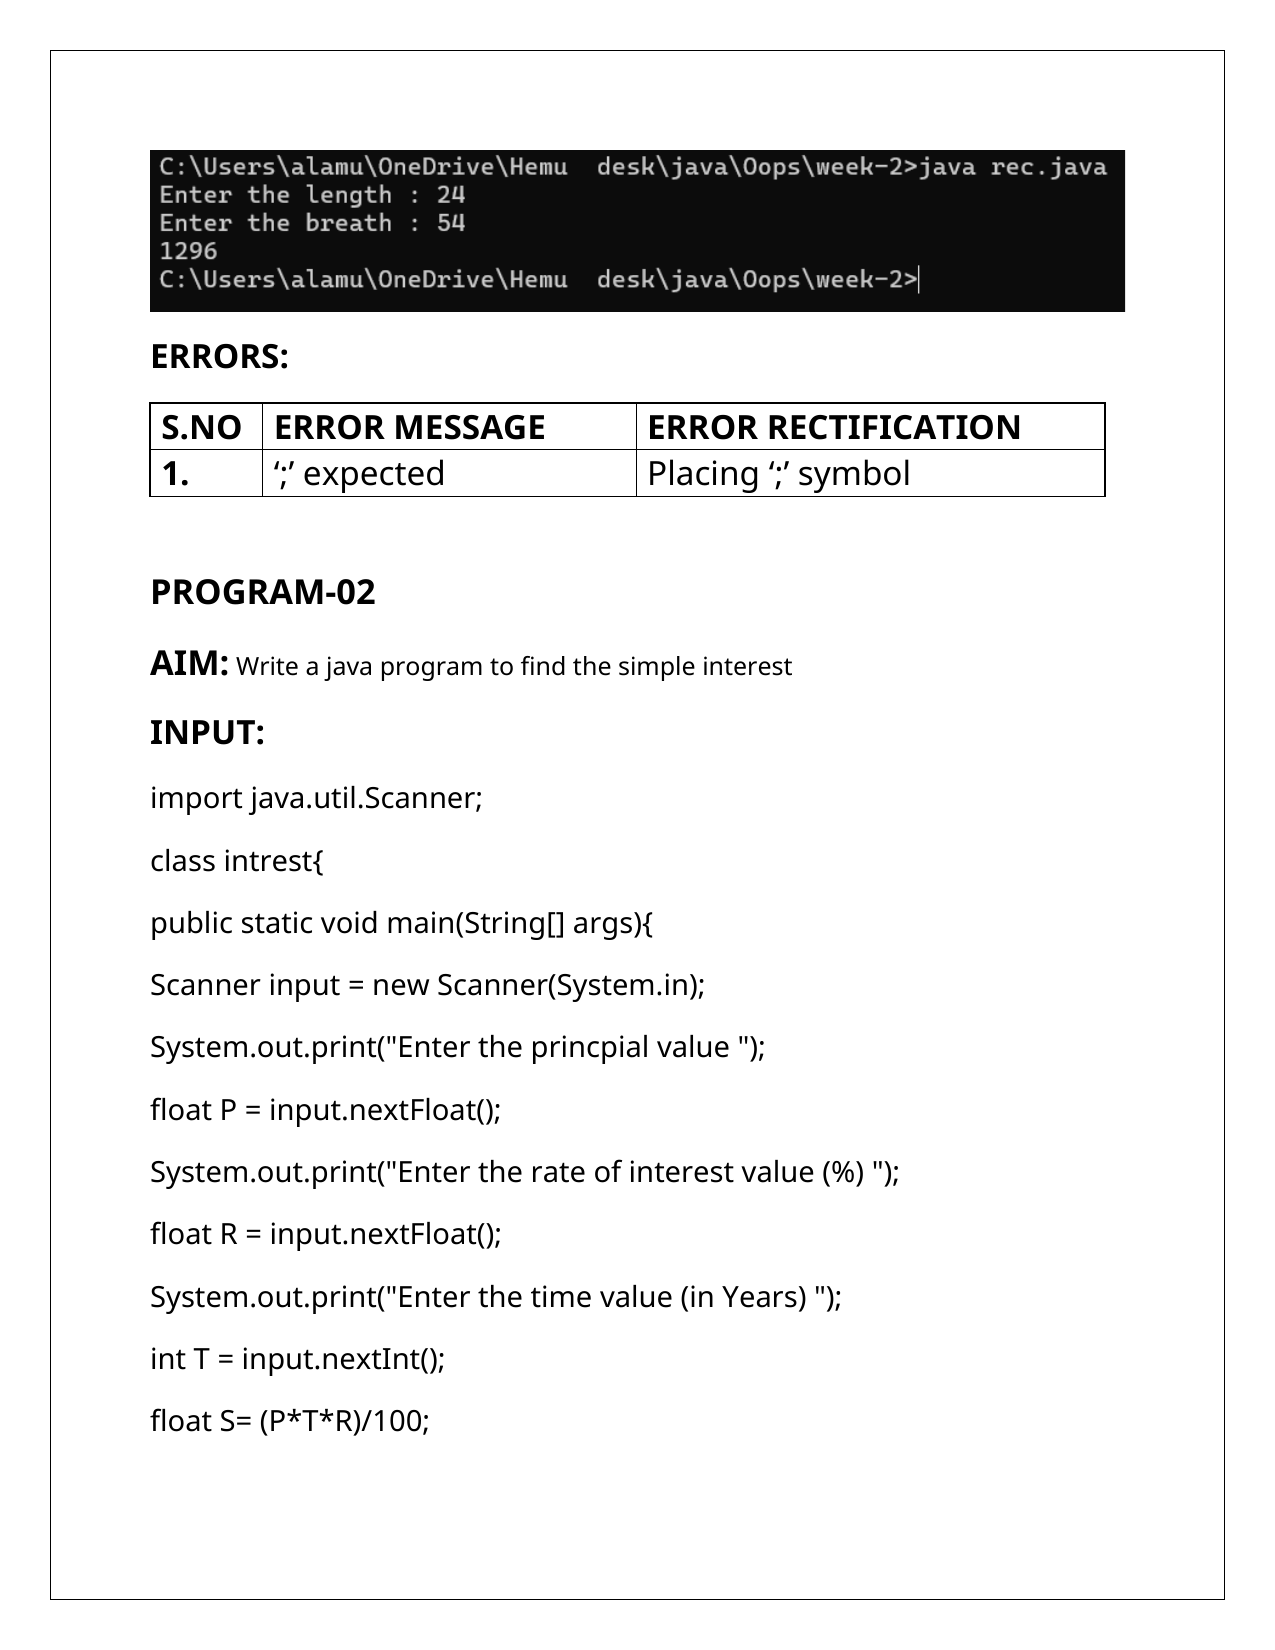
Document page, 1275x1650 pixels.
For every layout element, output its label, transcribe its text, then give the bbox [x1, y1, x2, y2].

text float S= (P*T*R)/100; [150, 1400, 1125, 1440]
text System.out.print("Enter the princpial value "); [150, 1027, 1125, 1066]
table_cell 1. [151, 450, 262, 496]
text System.out.print("Enter the rate of interest value (%) "); [150, 1151, 1125, 1191]
text int T = input.nextInt(); [150, 1338, 1125, 1378]
text Scanner input = new Scanner(System.in); [150, 964, 1125, 1004]
table_header ERROR MESSAGE [263, 404, 636, 449]
text INPUT: [150, 709, 1125, 754]
text class intrest{ [150, 840, 1125, 879]
table_cell Placing ‘;’ symbol [637, 450, 1104, 496]
text import java.util.Scanner; [150, 777, 1125, 817]
table_cell ‘;’ expected [263, 450, 636, 496]
table_header S.NO [151, 404, 262, 449]
text System.out.print("Enter the time value (in Years) "); [150, 1276, 1125, 1316]
text public static void main(String[] args){ [150, 902, 1125, 942]
text PROGRAM-02 [150, 568, 1125, 614]
text AIM: Write a java program to find the simple interest [150, 638, 1125, 685]
text float P = input.nextFloat(); [150, 1089, 1125, 1129]
text ERRORS: [150, 333, 1125, 379]
text float R = input.nextFloat(); [150, 1213, 1125, 1253]
table_header ERROR RECTIFICATION [637, 404, 1104, 449]
